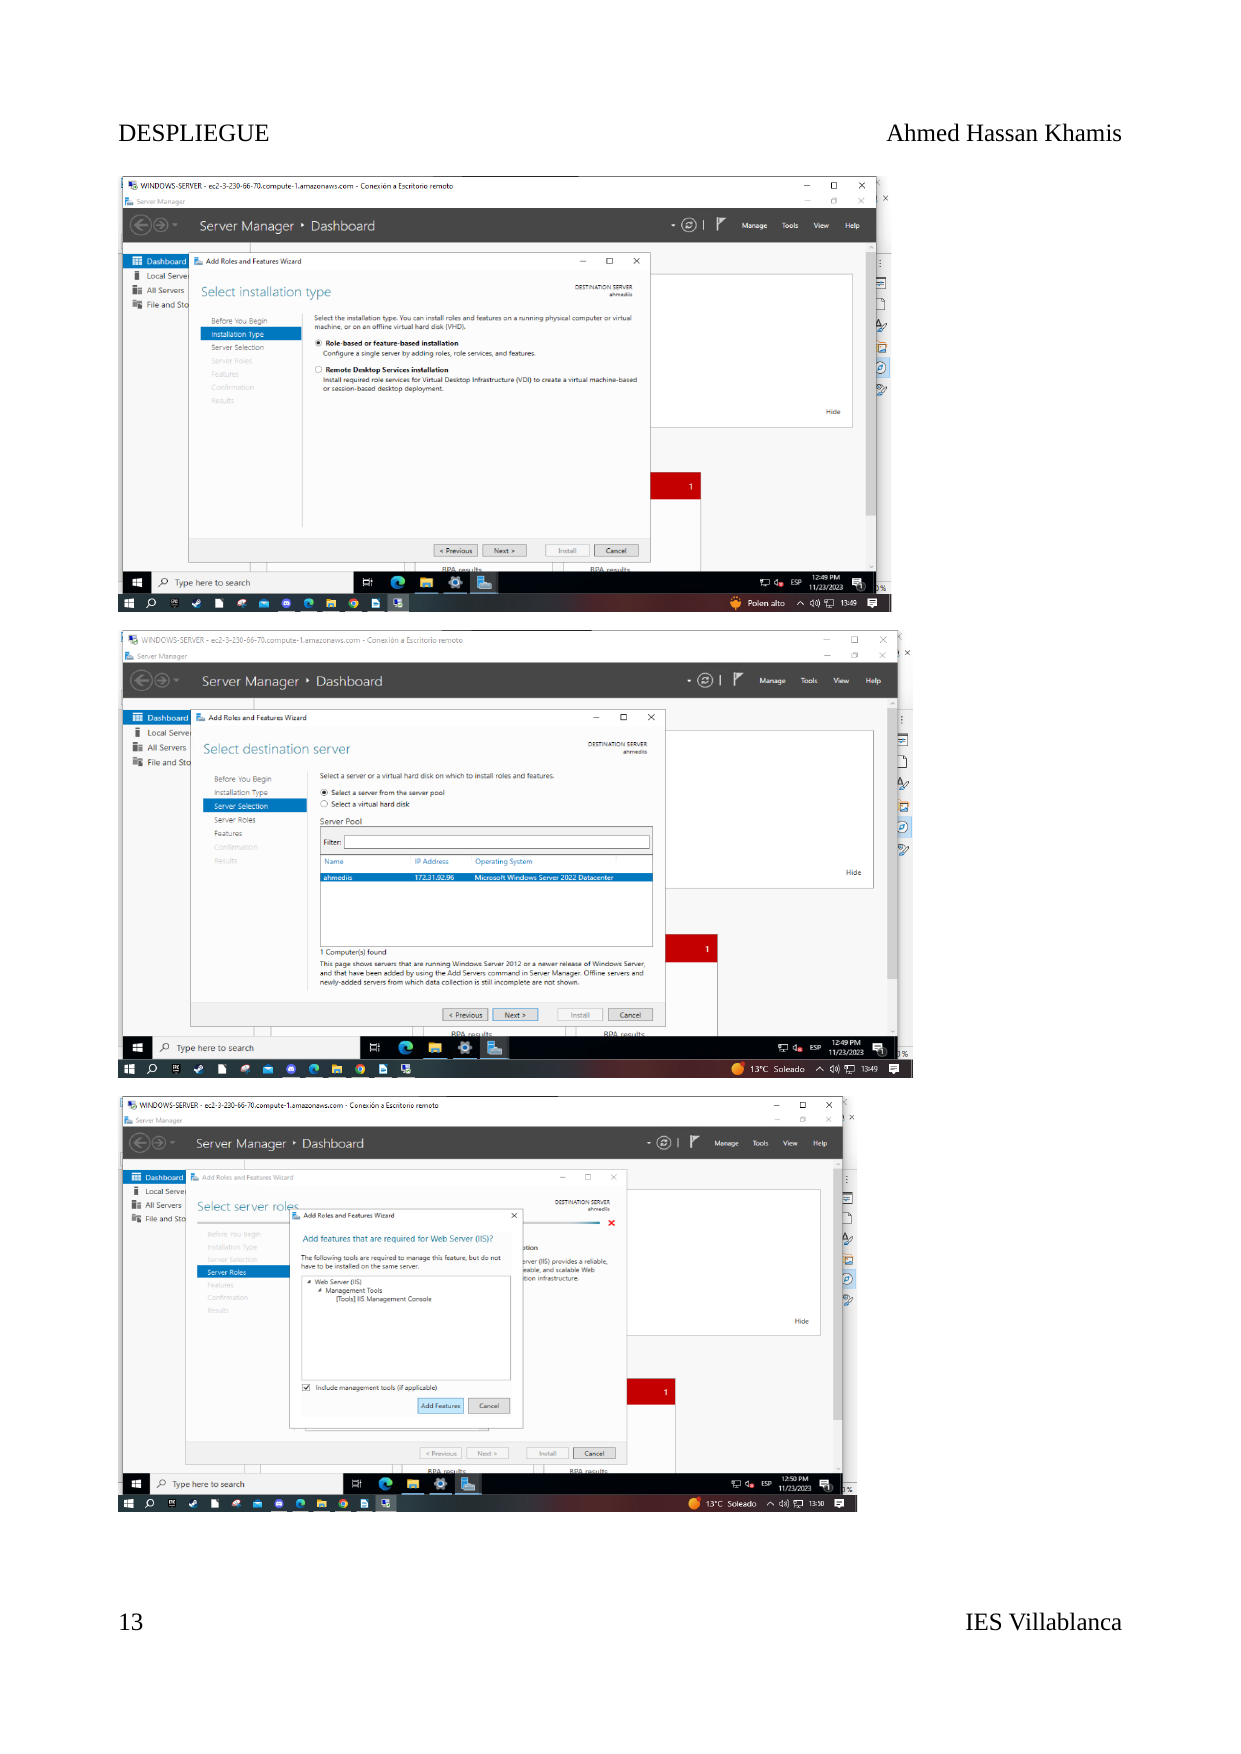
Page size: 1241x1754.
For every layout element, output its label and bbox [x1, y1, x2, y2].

picture [118, 176, 892, 612]
picture [118, 630, 913, 1078]
picture [118, 1096, 858, 1512]
